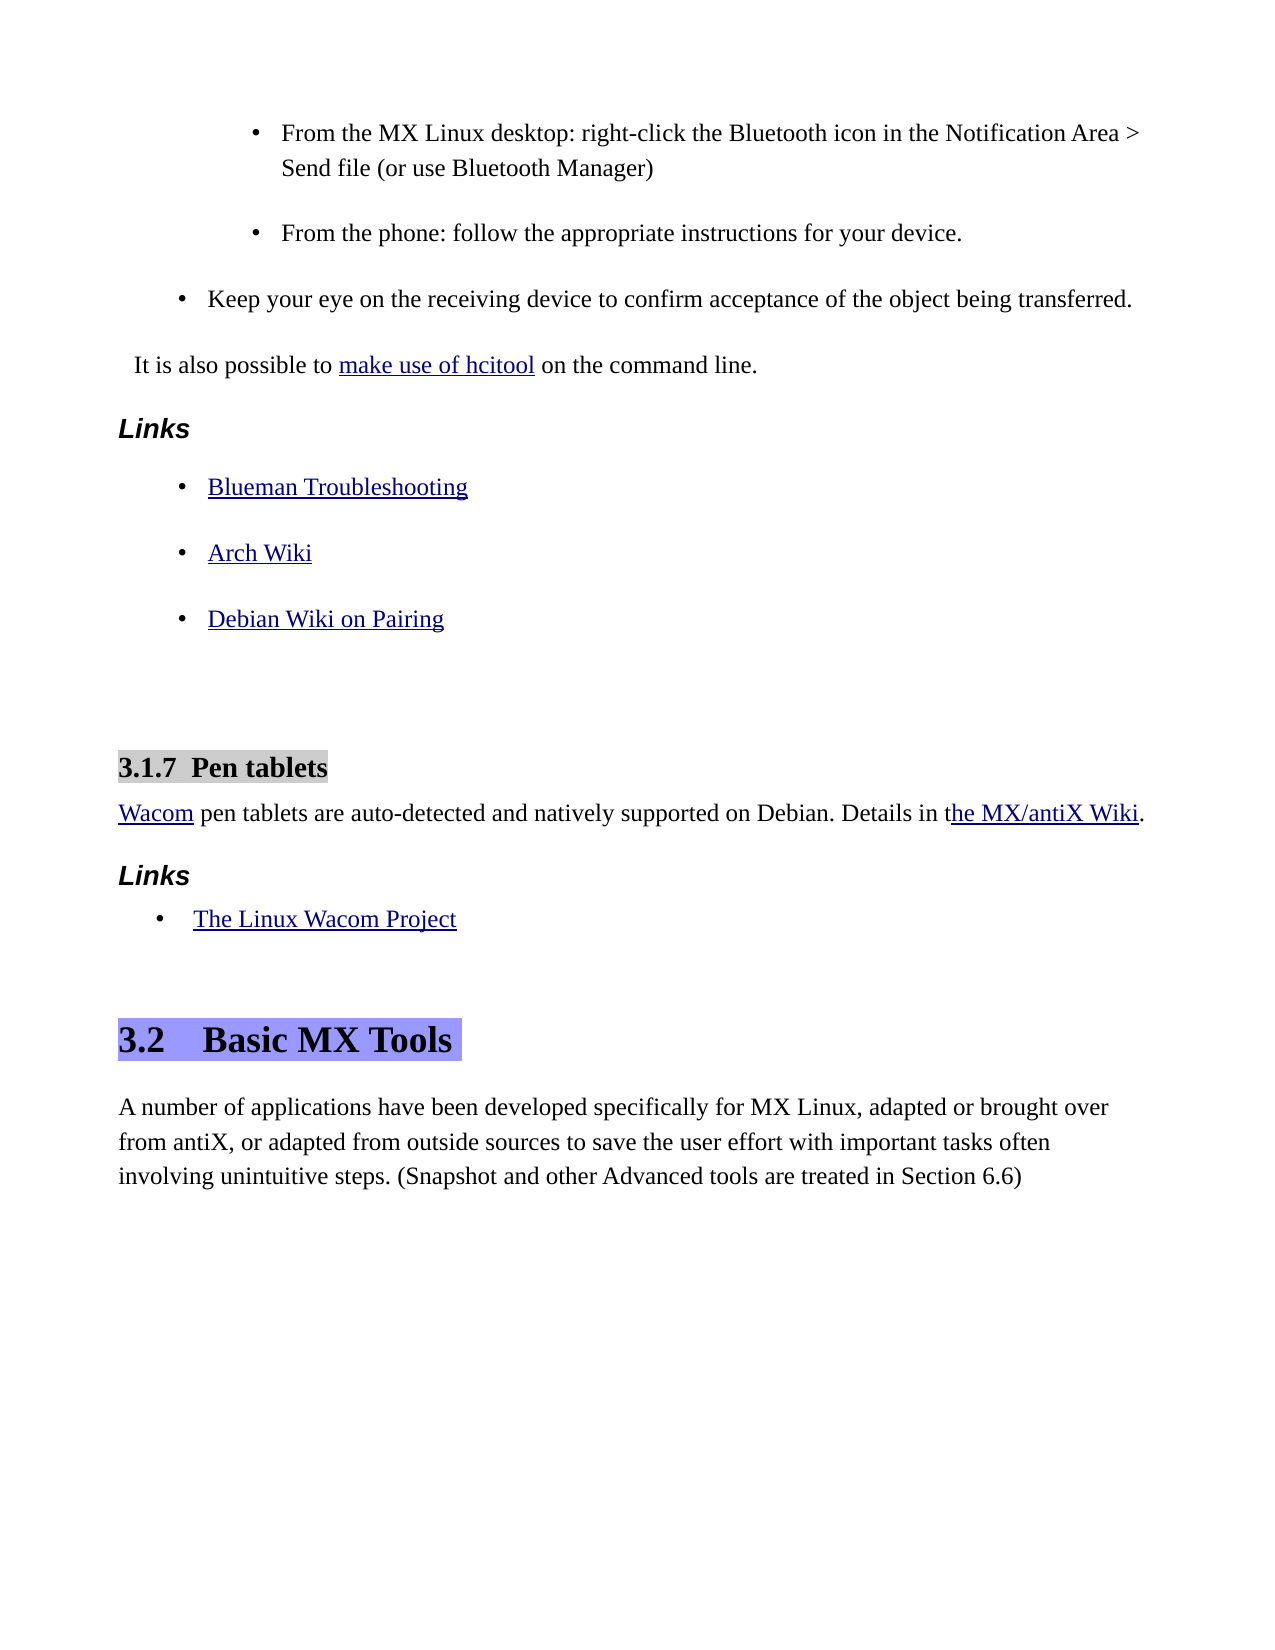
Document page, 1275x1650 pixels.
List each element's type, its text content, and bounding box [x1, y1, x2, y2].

subtitle 3.1.7 Pen tablets [328, 750, 1138, 783]
list Debian Wiki on Pairing [178, 604, 1141, 633]
text It is also possible to make use of hcitool on the command line. [134, 350, 1141, 378]
text Wacom pen tablets are auto-detected and natively supported on Debian. Details in the MX/antiX Wiki. [118, 798, 1157, 827]
list The Linux Wacom Project [156, 904, 1157, 933]
list Blueman Troubleshooting [178, 472, 1141, 501]
list From the phone: follow the appropriate instructions for your device. [252, 218, 1141, 247]
subtitle Links [118, 860, 1157, 892]
list Arch Wiki [178, 538, 1141, 567]
text A number of applications have been developed specifically for MX Linux, adapted or brought over from antiX, or adapted from outside sources to save the user effort with important tasks often involving unintuitive steps. (Snapshot and other Advanced tools are treated in Section 6.6) [118, 1092, 1141, 1190]
list Keep your eye on the receiving device to confirm acceptance of the object being transferred. [178, 284, 1141, 313]
list From the MX Linux desktop: right-click the Bluetooth icon in the Notification Area > Send file (or use Bluetooth Manager) [252, 118, 1141, 181]
subtitle 3.2 Basic MX Tools [462, 1018, 1141, 1061]
subtitle Links [118, 412, 1157, 444]
